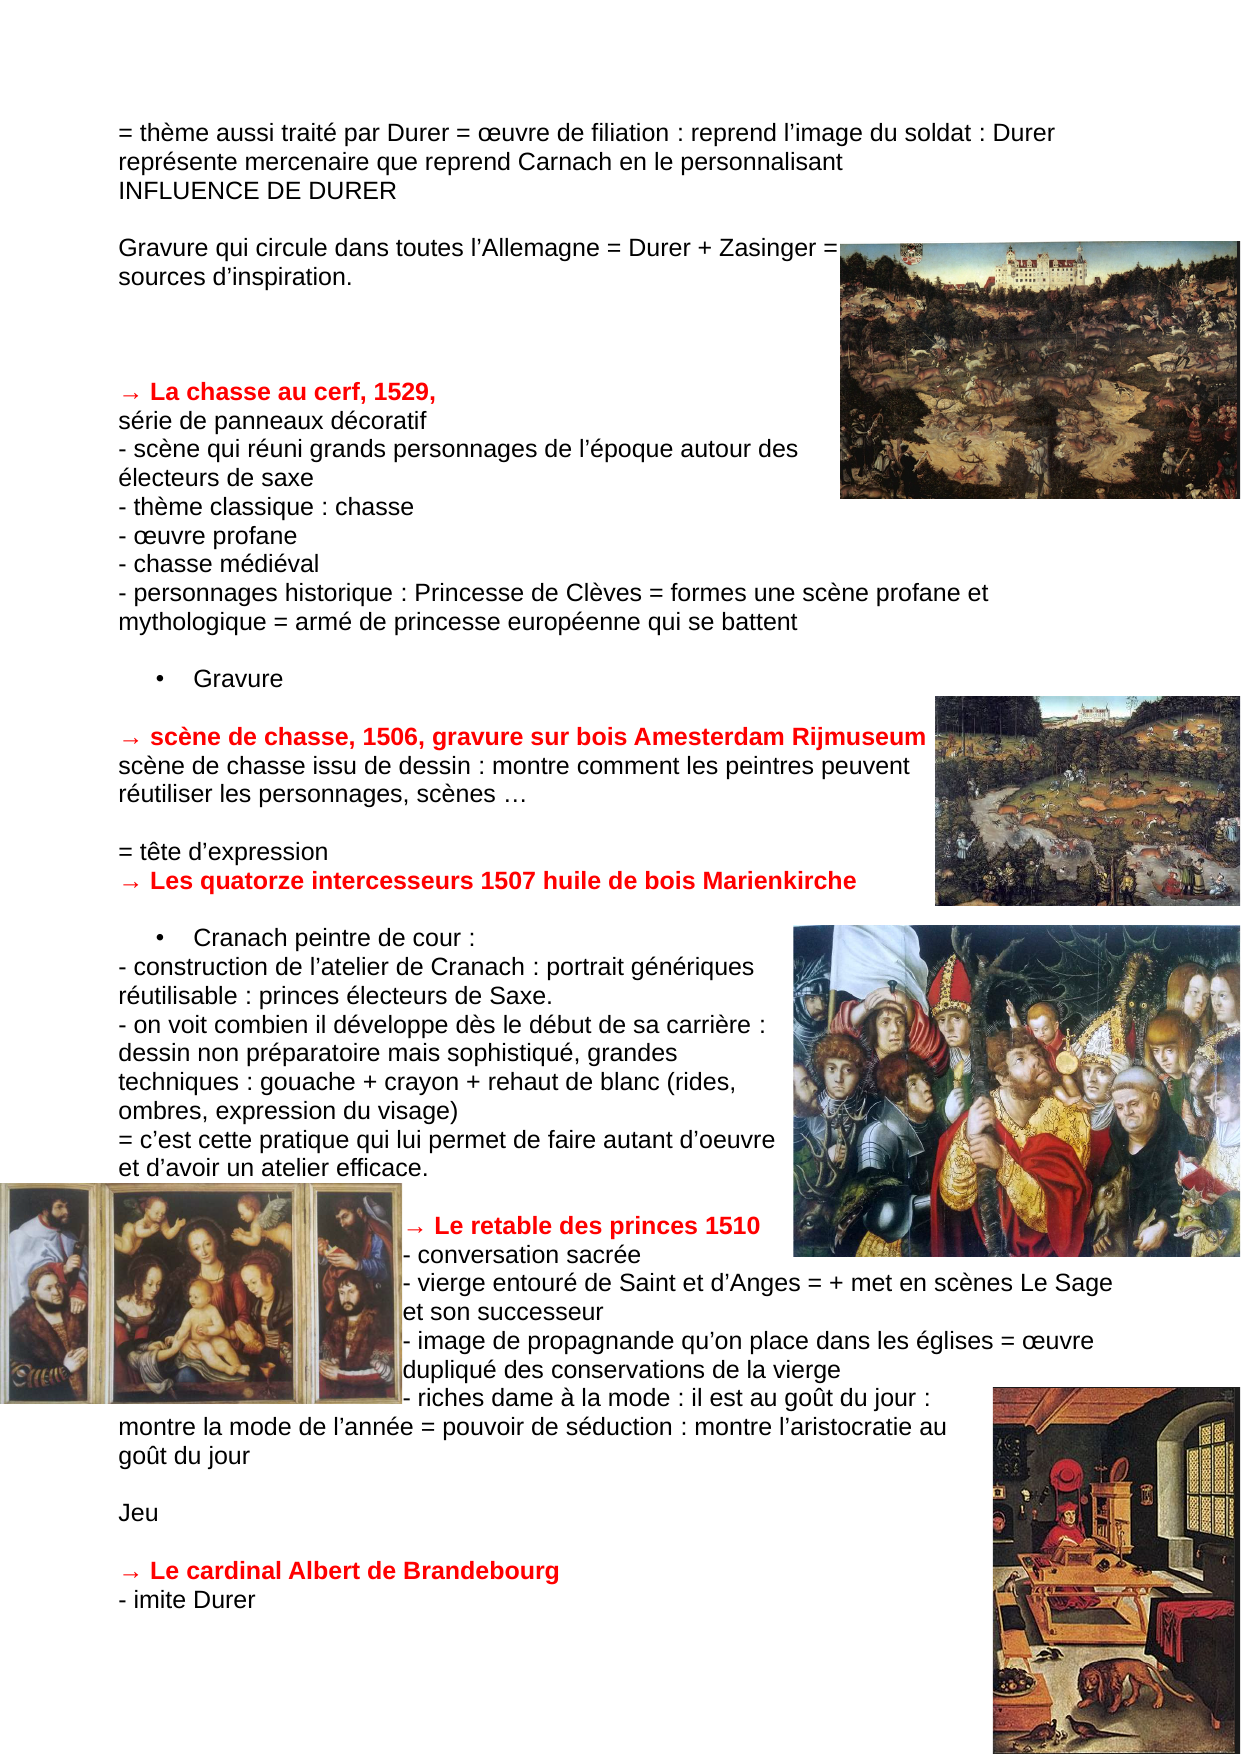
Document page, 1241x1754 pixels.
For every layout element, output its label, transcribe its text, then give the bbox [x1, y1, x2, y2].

text Gravure qui circule dans toutes l’Allemagne = Durer + Zasinger = sources d’inspiration. [118, 233, 1122, 291]
text = thème aussi traité par Durer = œuvre de filiation : reprend l’image du soldat : Durer représente mercenaire que reprend Carnach en le personnalisant [118, 118, 1122, 176]
text série de panneaux décoratif [118, 406, 840, 434]
text = c’est cette pratique qui lui permet de faire autant d’oeuvre et d’avoir un atelier efficace. [118, 1124, 793, 1182]
text - conversation sacrée [403, 1239, 1122, 1268]
text - personnages historique : Princesse de Clèves = formes une scène profane et mythologique = armé de princesse européenne qui se battent [118, 578, 1122, 636]
text - chasse médiéval [118, 549, 1122, 578]
text INFLUENCE DE DURER [118, 176, 1122, 204]
picture [935, 696, 1241, 906]
picture [992, 1387, 1241, 1754]
text → Les quatorze intercesseurs 1507 huile de bois Marienkirche [118, 866, 935, 894]
text → Le cardinal Albert de Brandebourg [118, 1556, 992, 1584]
text → La chasse au cerf, 1529, [118, 377, 840, 406]
list Cranach peintre de cour : [156, 923, 1122, 952]
text - image de propagnande qu’on place dans les églises = œuvre dupliqué des conservations de la vierge [403, 1326, 1122, 1383]
text → scène de chasse, 1506, gravure sur bois Amesterdam Rijmuseum [118, 722, 935, 751]
text → Le retable des princes 1510 [403, 1211, 793, 1239]
text scène de chasse issu de dessin : montre comment les peintres peuvent réutiliser les personnages, scènes … [118, 751, 935, 808]
text - thème classique : chasse [118, 492, 1122, 521]
picture [793, 925, 1241, 1257]
text - imite Durer [118, 1584, 992, 1613]
text - construction de l’atelier de Cranach : portrait génériques réutilisable : princes électeurs de Saxe. [118, 952, 793, 1009]
text - riches dame à la mode : il est au goût du jour : montre la mode de l’année = pouvoir de séduction : montre l’aristocratie au goût du jour [118, 1383, 1122, 1469]
text - œuvre profane [118, 521, 1122, 549]
text - on voit combien il développe dès le début de sa carrière : dessin non préparatoire mais sophistiqué, grandes techniques : gouache + crayon + rehaut de blanc (rides, ombres, expression du visage) [118, 1009, 793, 1124]
text - vierge entouré de Saint et d’Anges = + met en scènes Le Sage et son successeur [403, 1268, 1122, 1326]
text Jeu [118, 1498, 992, 1527]
text = tête d’expression [118, 837, 935, 866]
picture [840, 241, 1241, 499]
picture [0, 1183, 403, 1404]
text - scène qui réuni grands personnages de l’époque autour des électeurs de saxe [118, 434, 840, 492]
list Gravure [156, 664, 1122, 693]
